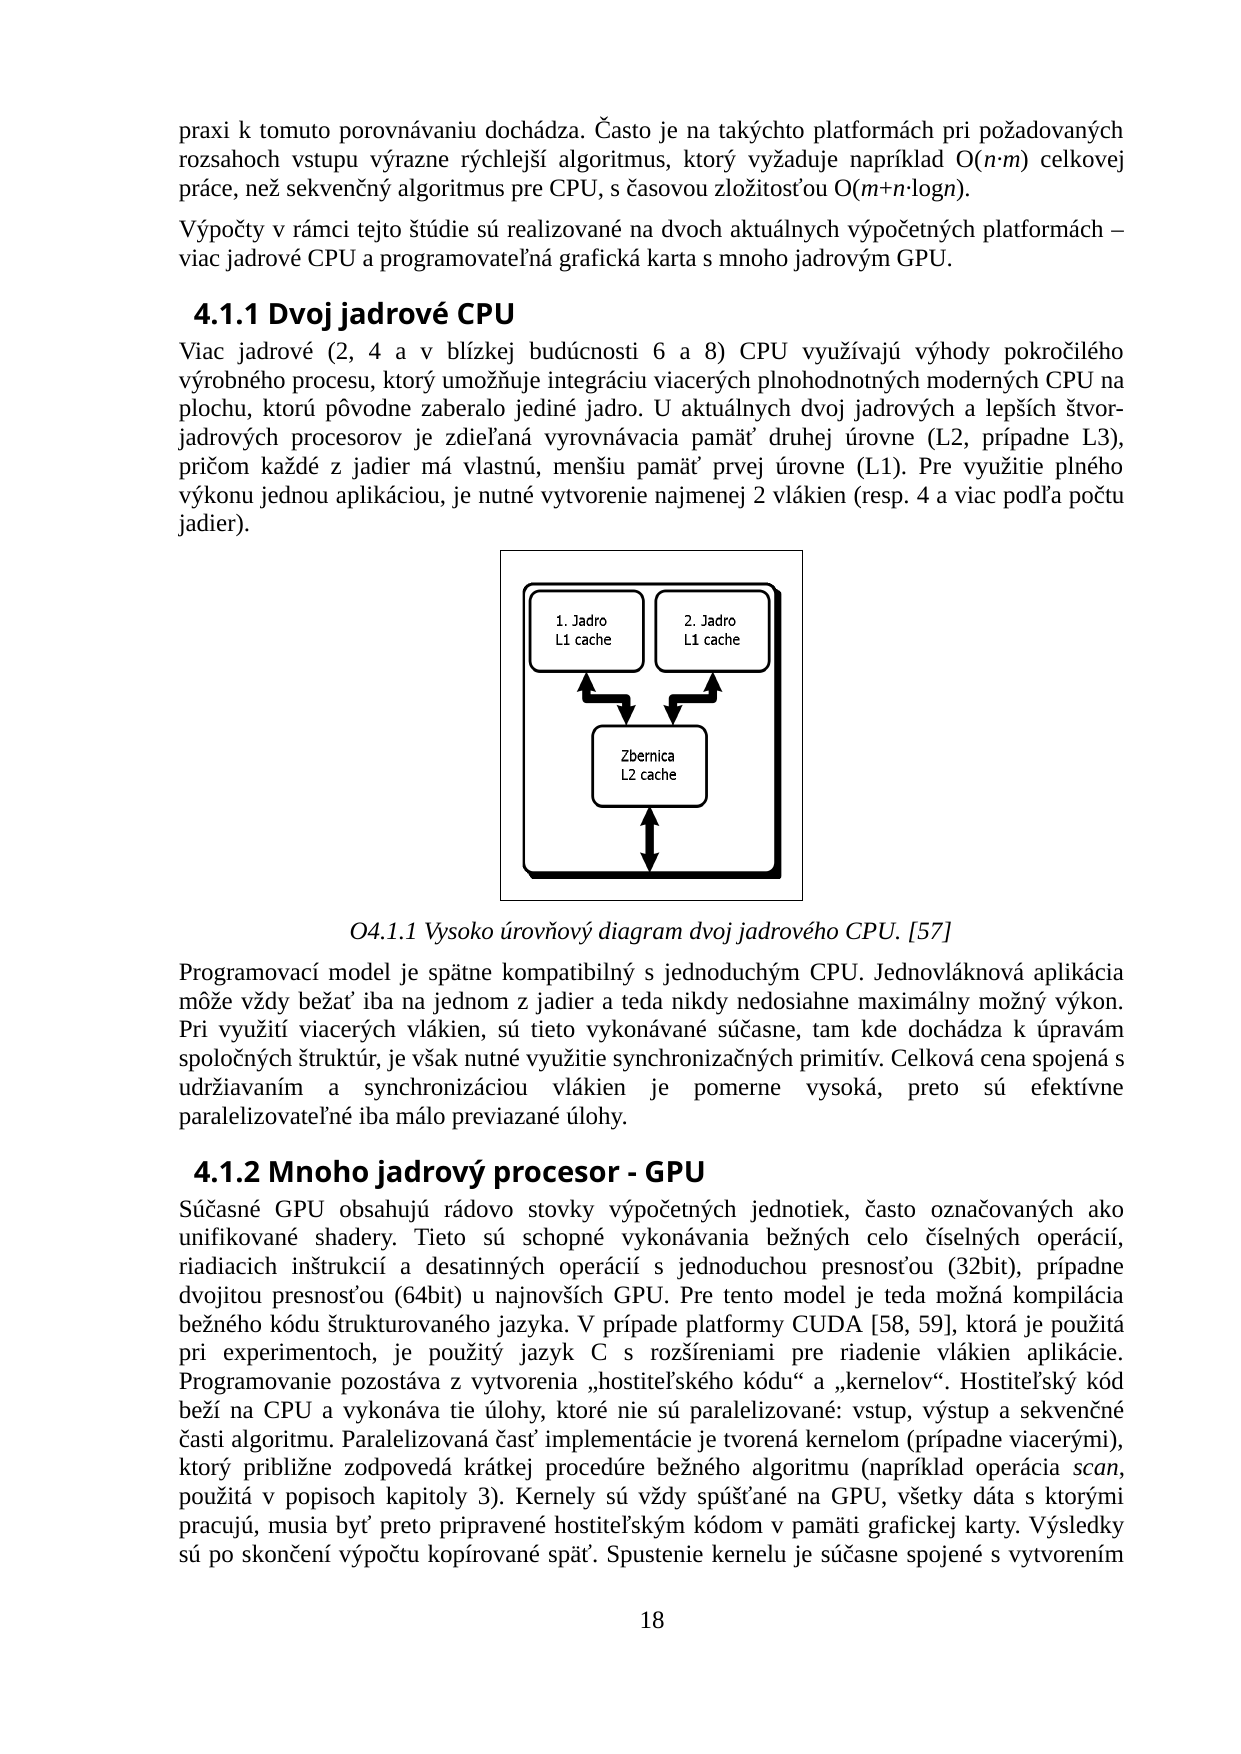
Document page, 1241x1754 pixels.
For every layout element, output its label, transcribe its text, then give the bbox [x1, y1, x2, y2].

text Viac jadrové (2, 4 a v blízkej budúcnosti 6 a 8) CPU využívajú výhody pokročilého výrobného procesu, ktorý umožňuje integráciu viacerých plnohodnotných moderných CPU na plochu, ktorú pôvodne zaberalo jediné jadro. U aktuálnych dvoj jadrových a lepších štvor-jadrových procesorov je zdieľaná vyrovnávacia pamäť druhej úrovne (L2, prípadne L3), pričom každé z jadier má vlastnú, menšiu pamäť prvej úrovne (L1). Pre využitie plného výkonu jednou aplikáciou, je nutné vytvorenie najmenej 2 vlákien (resp. 4 a viac podľa počtu jadier). [178, 336, 1125, 537]
subtitle Dvoj jadrové CPU [193, 293, 1125, 333]
text praxi k tomuto porovnávaniu dochádza. Často je na takýchto platformách pri požadovaných rozsahoch vstupu výrazne rýchlejší algoritmus, ktorý vyžaduje napríklad O(n·m) celkovej práce, než sekvenčný algoritmus pre CPU, s časovou zložitosťou O(m+n·logn). [178, 116, 1125, 202]
text Programovací model je spätne kompatibilný s jednoduchým CPU. Jednovláknová aplikácia môže vždy bežať iba na jednom z jadier a teda nikdy nedosiahne maximálny možný výkon. Pri využití viacerých vlákien, sú tieto vykonávané súčasne, tam kde dochádza k úpravám spoločných štruktúr, je však nutné využitie synchronizačných primitív. Celková cena spojená s udržiavaním a synchronizáciou vlákien je pomerne vysoká, preto sú efektívne paralelizovateľné iba málo previazané úlohy. [178, 957, 1125, 1129]
text Súčasné GPU obsahujú rádovo stovky výpočetných jednotiek, často označovaných ako unifikované shadery. Tieto sú schopné vykonávania bežných celo číselných operácií, riadiacich inštrukcií a desatinných operácií s jednoduchou presnosťou (32bit), prípadne dvojitou presnosťou (64bit) u najnovších GPU. Pre tento model je teda možná kompilácia bežného kódu štrukturovaného jazyka. V prípade platformy CUDA [58, 59], ktorá je použitá pri experimentoch, je použitý jazyk C s rozšíreniami pre riadenie vlákien aplikácie. Programovanie pozostáva z vytvorenia „hostiteľského kódu“ a „kernelov“. Hostiteľský kód beží na CPU a vykonáva tie úlohy, ktoré nie sú paralelizované: vstup, výstup a sekvenčné časti algoritmu. Paralelizovaná časť implementácie je tvorená kernelom (prípadne viacerými), ktorý približne zodpovedá krátkej procedúre bežného algoritmu (napríklad operácia scan, použitá v popisoch kapitoly 3). Kernely sú vždy spúšťané na GPU, všetky dáta s ktorými pracujú, musia byť preto pripravené hostiteľským kódom v pamäti grafickej karty. Výsledky sú po skončení výpočtu kopírované späť. Spustenie kernelu je súčasne spojené s vytvorením [178, 1194, 1125, 1567]
subtitle Mnoho jadrový procesor - GPU [193, 1151, 1125, 1191]
text Výpočty v rámci tejto štúdie sú realizované na dvoch aktuálnych výpočetných platformách – viac jadrové CPU a programovateľná grafická karta s mnoho jadrovým GPU. [178, 214, 1125, 272]
text O4.1.1 Vysoko úrovňový diagram dvoj jadrového CPU. [57] [178, 550, 1125, 944]
